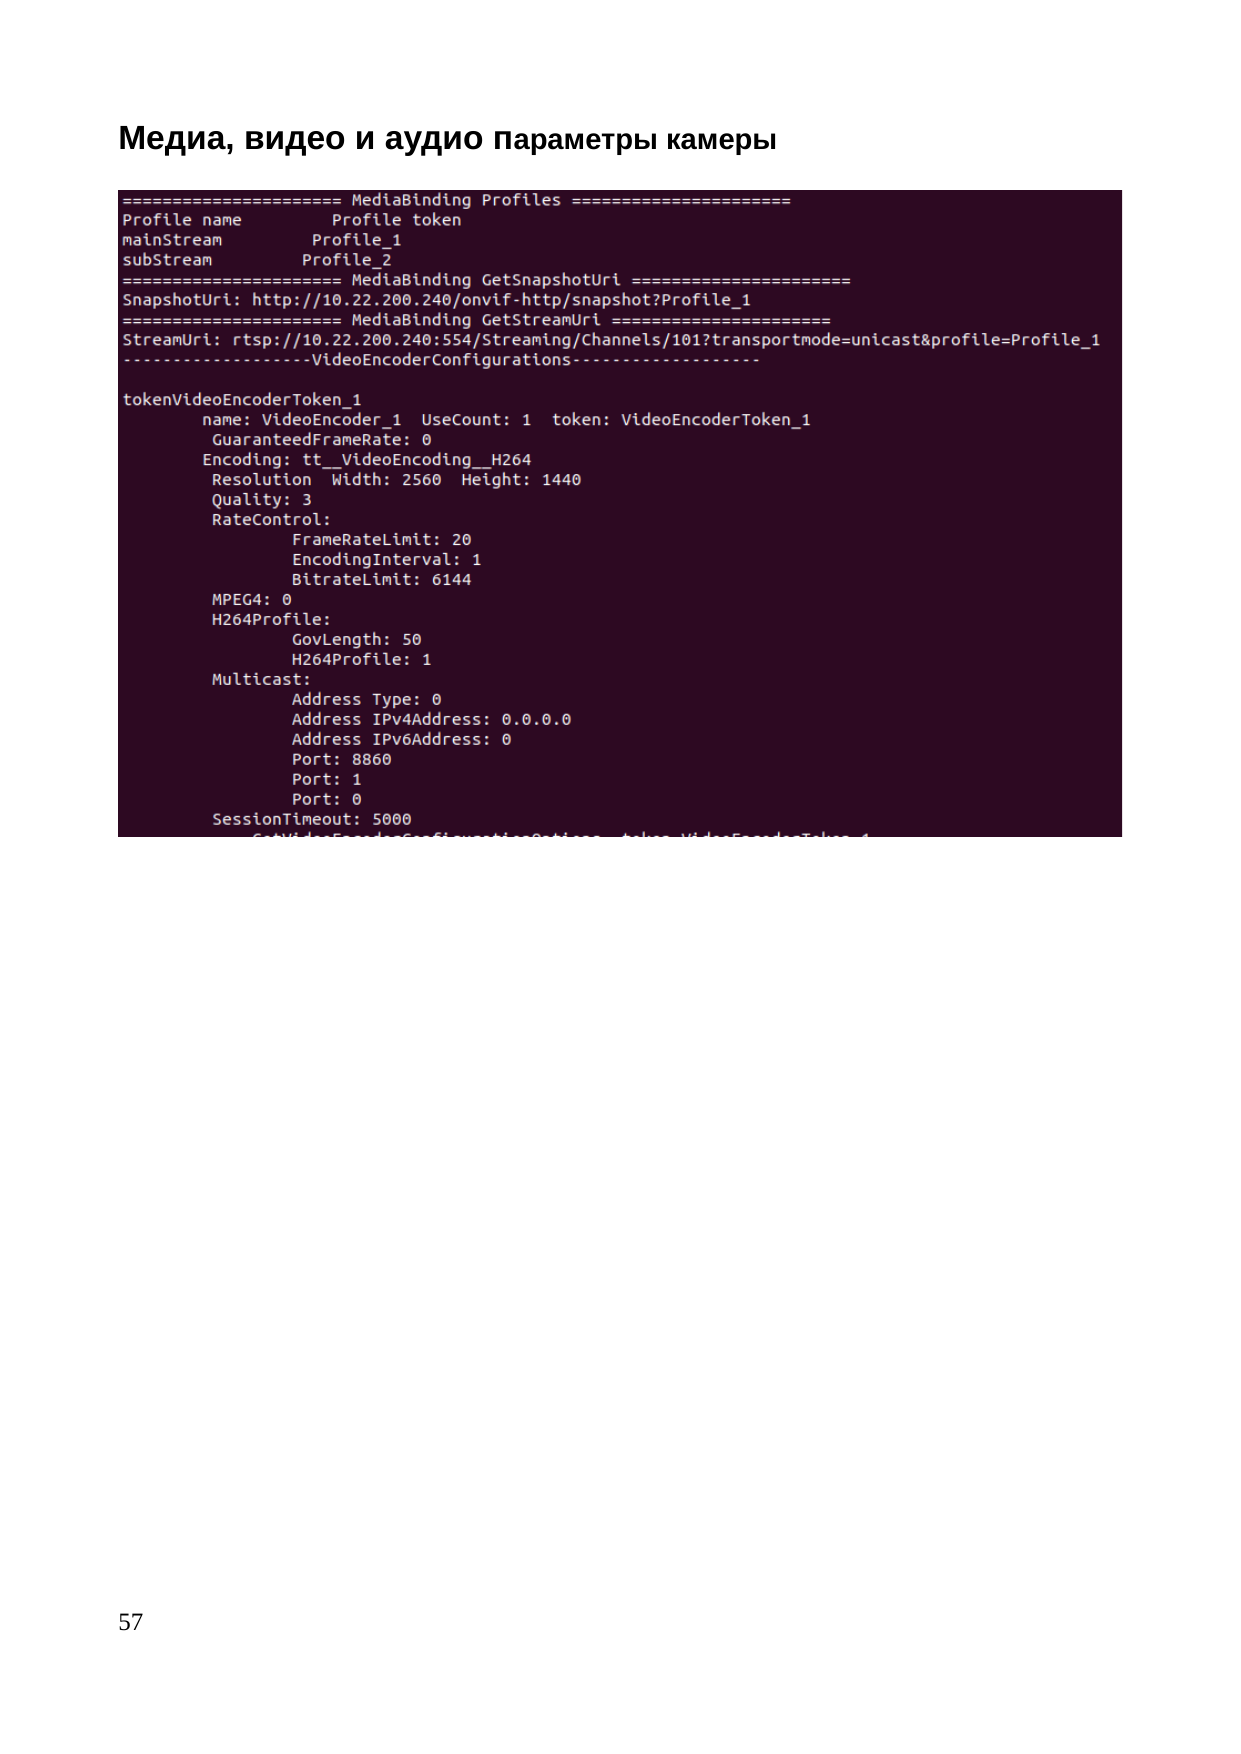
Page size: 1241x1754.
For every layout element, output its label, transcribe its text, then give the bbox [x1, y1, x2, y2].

picture [118, 190, 1123, 837]
subtitle Медиа, видео и аудио параметры камеры [118, 118, 1122, 157]
